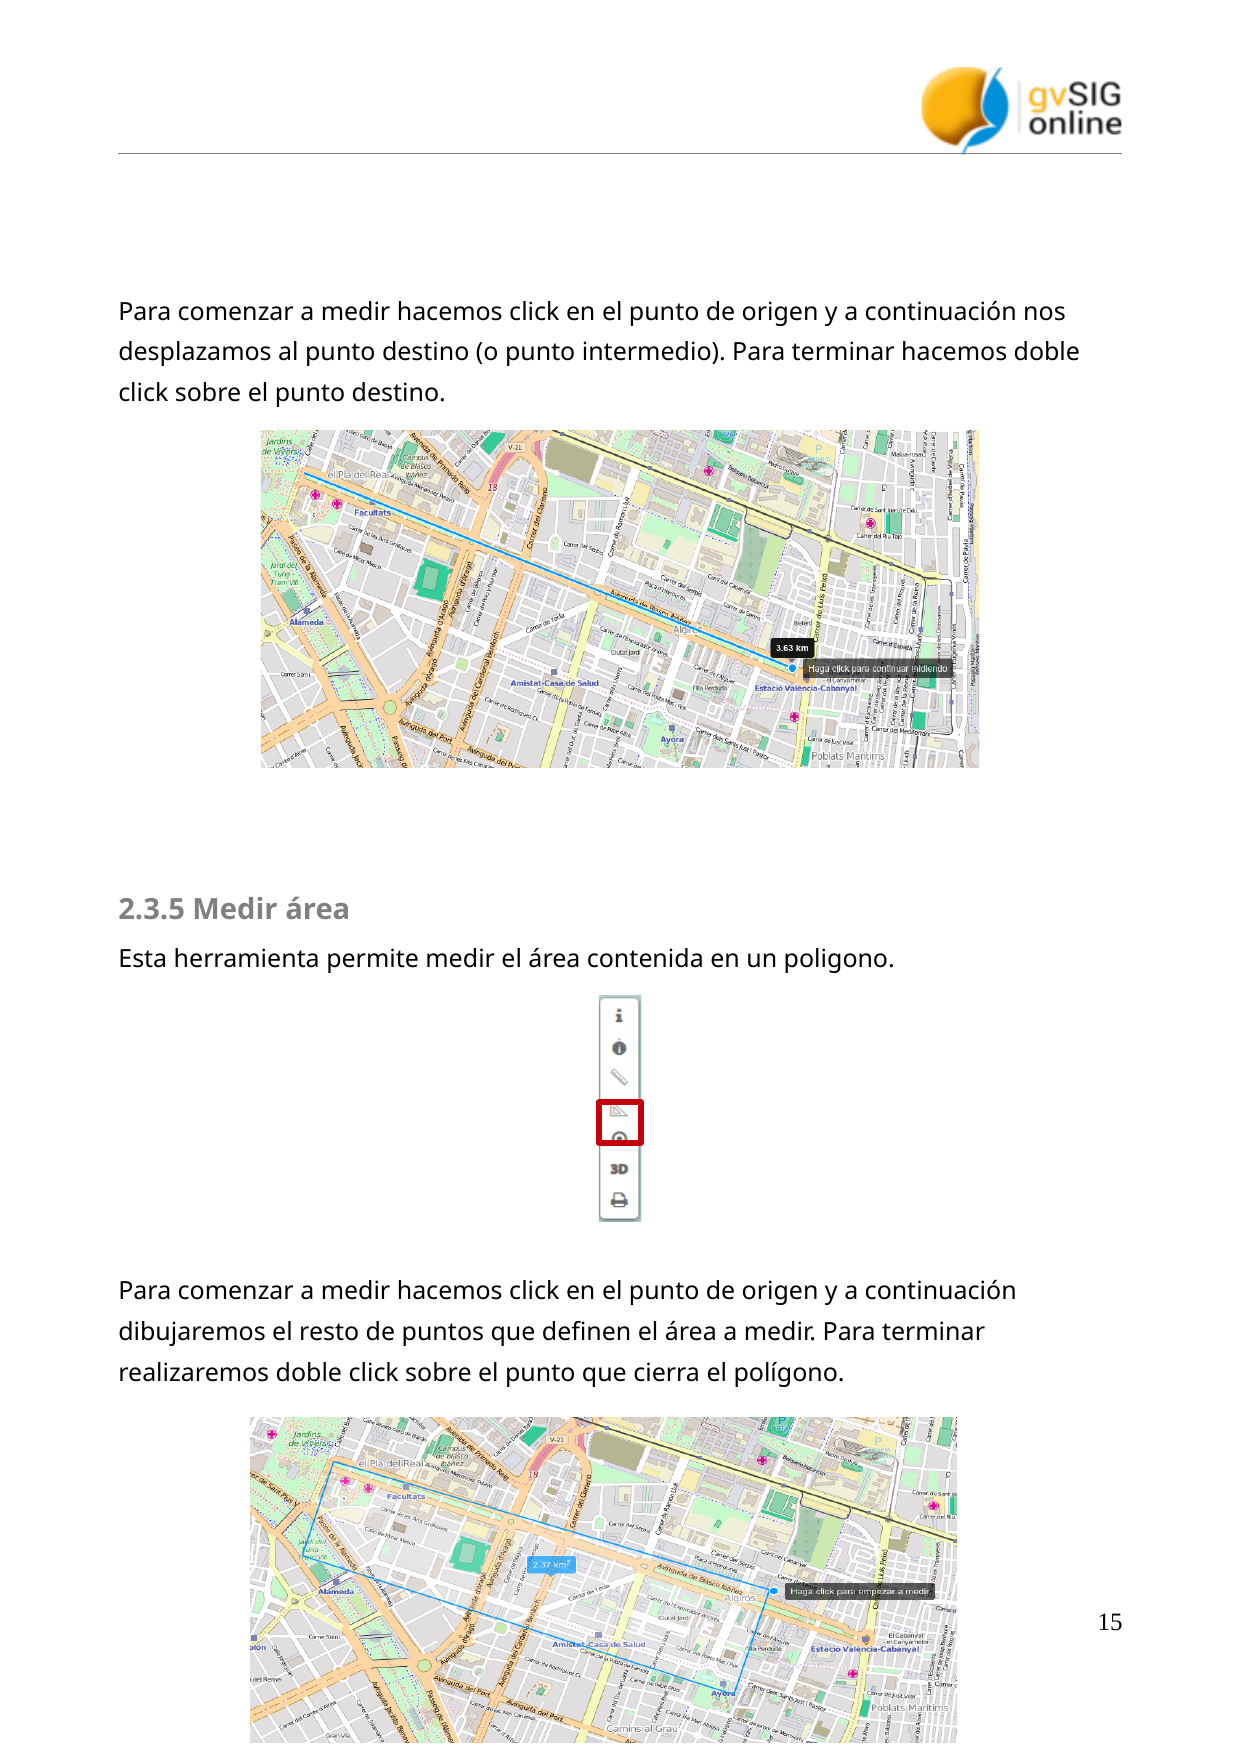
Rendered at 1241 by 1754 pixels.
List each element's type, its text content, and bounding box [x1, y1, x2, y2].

text Para comenzar a medir hacemos click en el punto de origen y a continuación dibujaremos el resto de puntos que definen el área a medir. Para terminar realizaremos doble click sobre el punto que cierra el polígono. [118, 1273, 1122, 1388]
picture [921, 67, 1122, 155]
picture [260, 430, 980, 768]
text Para comenzar a medir hacemos click en el punto de origen y a continuación nos desplazamos al punto destino (o punto intermedio). Para terminar hacemos doble click sobre el punto destino. [118, 293, 1122, 409]
text Esta herramienta permite medir el área contenida en un poligono. [118, 940, 1122, 974]
picture [598, 1146, 642, 1222]
picture [602, 1105, 638, 1140]
subtitle 2.3.5 Medir área [118, 888, 1122, 928]
picture [598, 995, 642, 1099]
picture [250, 1417, 958, 1743]
